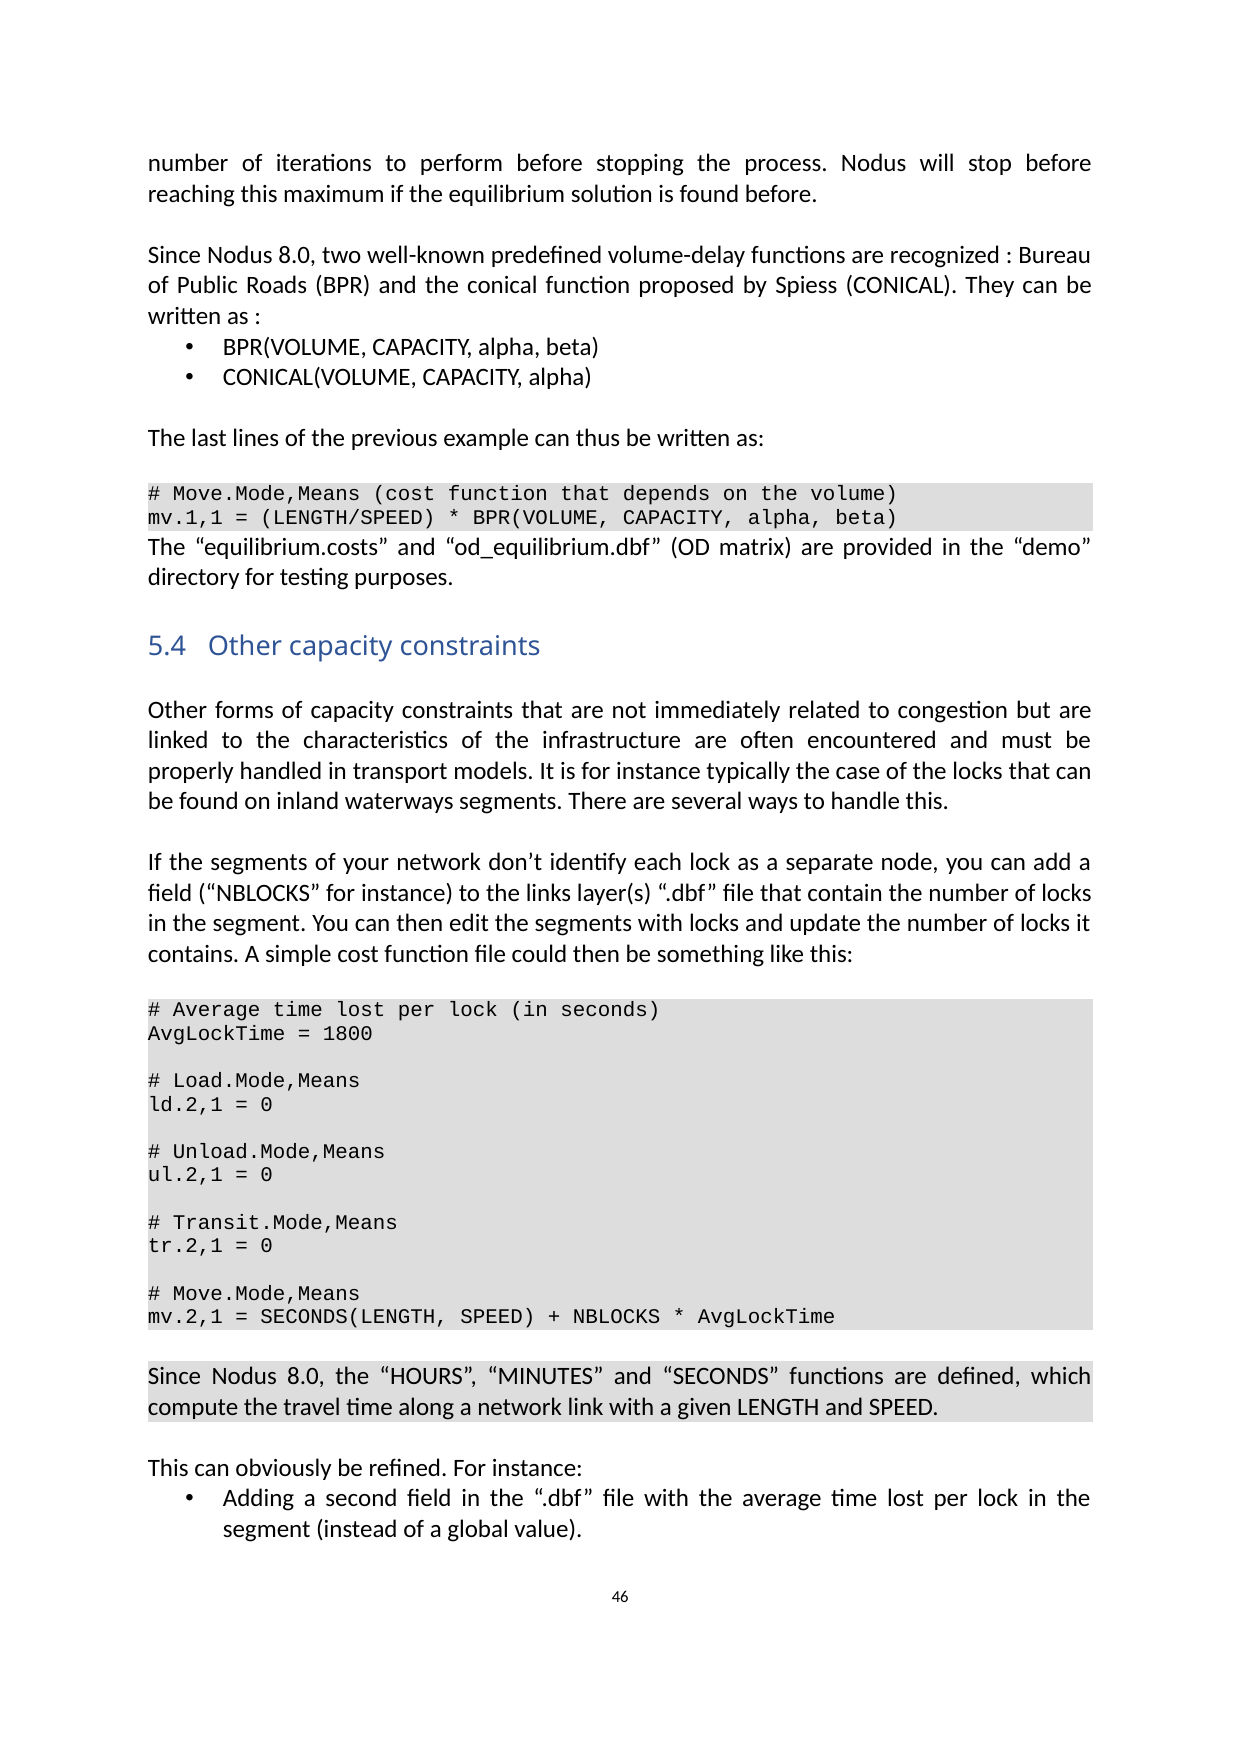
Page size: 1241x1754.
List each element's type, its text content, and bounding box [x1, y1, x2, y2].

list BPR(VOLUME, CAPACITY, alpha, beta) [185, 331, 1093, 361]
list Adding a second field in the “.dbf” file with the average time lost per lock in the segment (instead of a global value). [185, 1483, 1093, 1544]
text tr.2,1 = 0 [148, 1235, 1093, 1259]
text The “equilibrium.costs” and “od_equilibrium.dbf” (OD matrix) are provided in the “demo” directory for testing purposes. [148, 531, 1093, 592]
text # Move.Mode,Means (cost function that depends on the volume) [148, 483, 1093, 507]
text ld.2,1 = 0 [148, 1093, 1093, 1117]
text mv.2,1 = SECONDS(LENGTH, SPEED) + NBLOCKS * AvgLockTime [148, 1306, 1093, 1330]
text # Transit.Mode,Means [148, 1212, 1093, 1235]
text # Move.Mode,Means [148, 1283, 1093, 1306]
text AvgLockTime = 1800 [148, 1023, 1093, 1046]
text The last lines of the previous example can thus be written as: [148, 422, 1093, 453]
text If the segments of your network don’t identify each lock as a separate node, you can add a field (“NBLOCKS” for instance) to the links layer(s) “.dbf” file that contain the number of locks in the segment. You can then edit the segments with locks and update the number of locks it contains. A simple cost function file could then be something like this: [148, 846, 1093, 968]
list CONICAL(VOLUME, CAPACITY, alpha) [185, 361, 1093, 392]
text # Load.Mode,Means [148, 1070, 1093, 1093]
text Since Nodus 8.0, two well-known predefined volume-delay functions are recognized : Bureau of Public Roads (BPR) and the conical function proposed by Spiess (CONICAL). They can be written as : [148, 239, 1093, 331]
text ul.2,1 = 0 [148, 1164, 1093, 1188]
text number of iterations to perform before stopping the process. Nodus will stop before reaching this maximum if the equilibrium solution is found before. [148, 148, 1093, 209]
text mv.1,1 = (LENGTH/SPEED) * BPR(VOLUME, CAPACITY, alpha, beta) [148, 507, 1093, 531]
text # Unload.Mode,Means [148, 1141, 1093, 1164]
text Other forms of capacity constraints that are not immediately related to congestion but are linked to the characteristics of the infrastructure are often encountered and must be properly handled in transport models. It is for instance typically the case of the locks that can be found on inland waterways segments. There are several ways to handle this. [148, 694, 1093, 816]
text This can obviously be refined. For instance: [148, 1452, 1093, 1483]
text Since Nodus 8.0, the “HOURS”, “MINUTES” and “SECONDS” functions are defined, which compute the travel time along a network link with a given LENGTH and SPEED. [148, 1361, 1093, 1422]
text # Average time lost per lock (in seconds) [148, 999, 1093, 1023]
subtitle Other capacity constraints [148, 626, 1093, 663]
